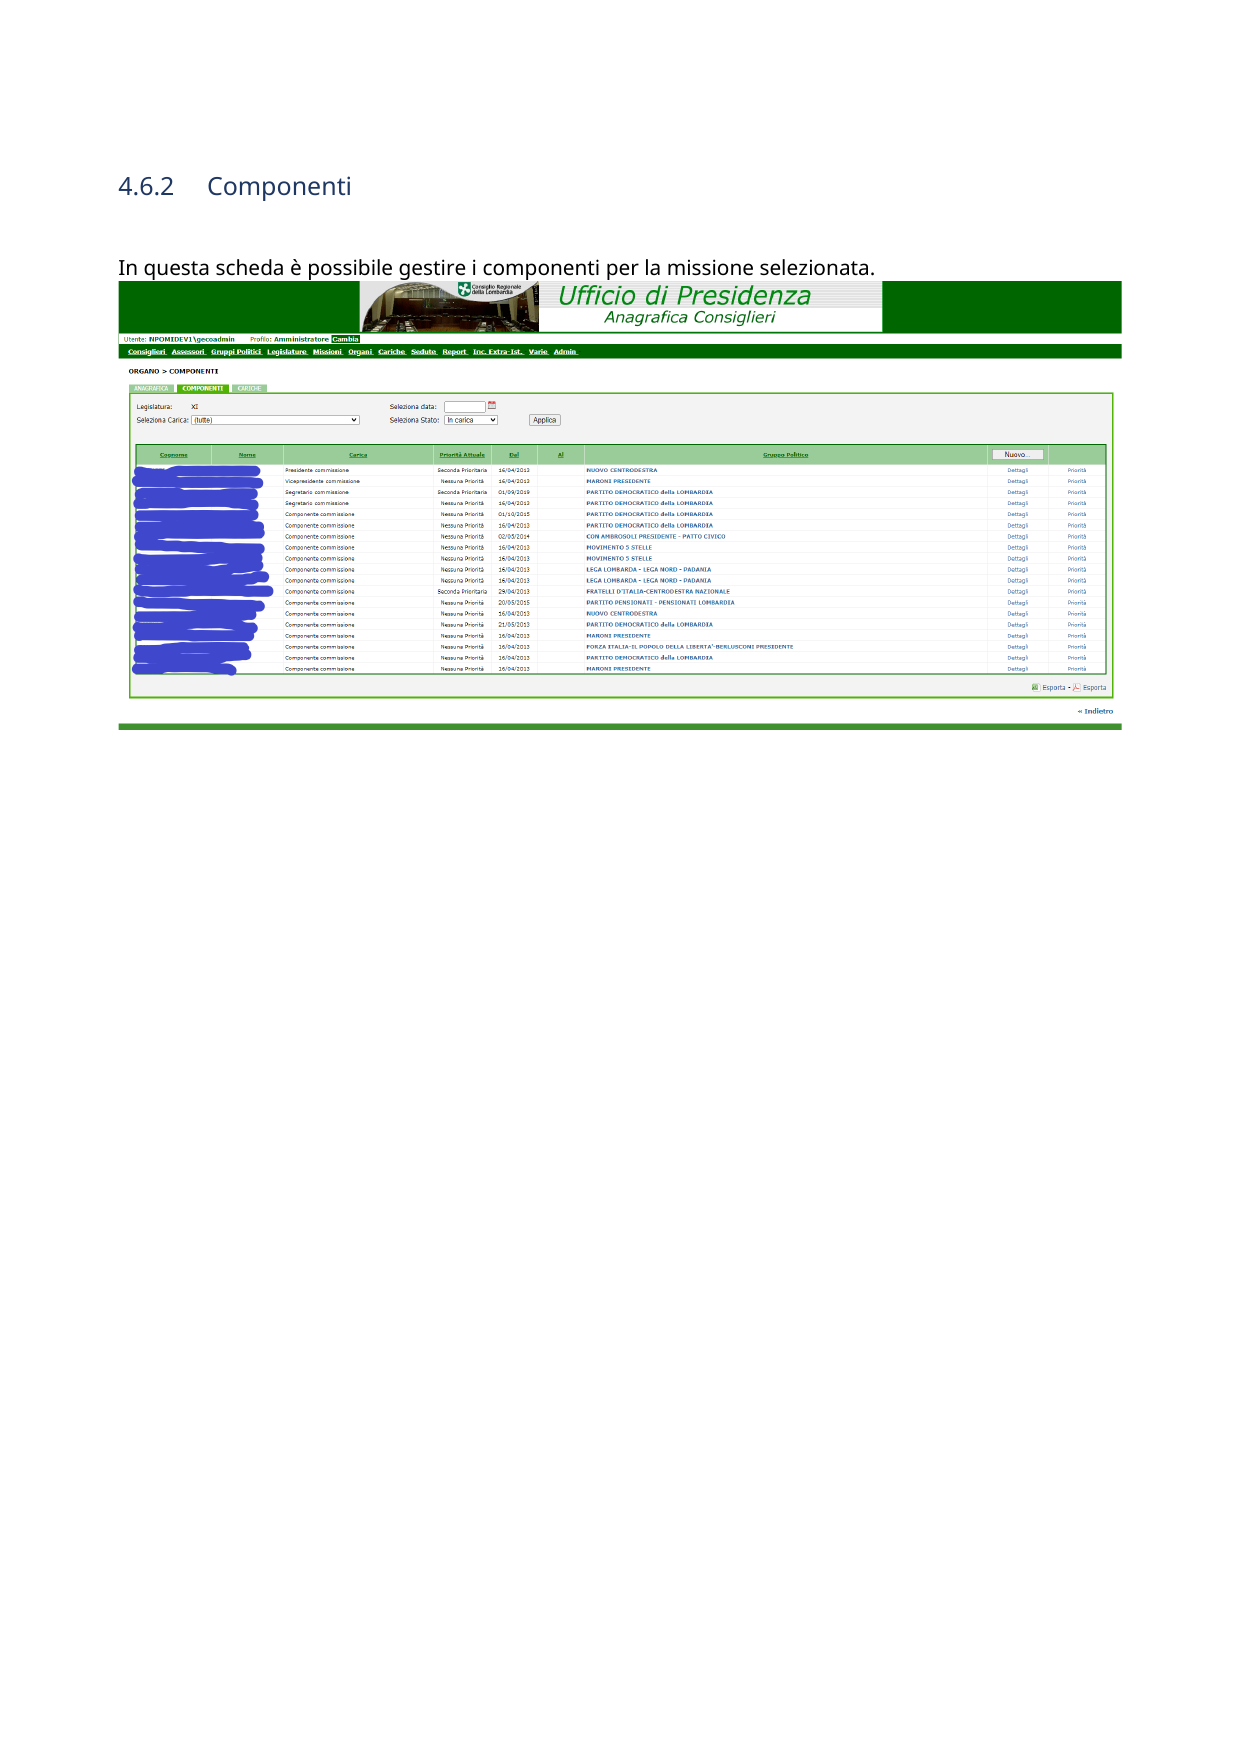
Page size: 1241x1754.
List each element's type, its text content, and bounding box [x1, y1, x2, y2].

text In questa scheda è possibile gestire i componenti per la missione selezionata. [118, 253, 1122, 281]
list Componenti [118, 168, 1122, 202]
